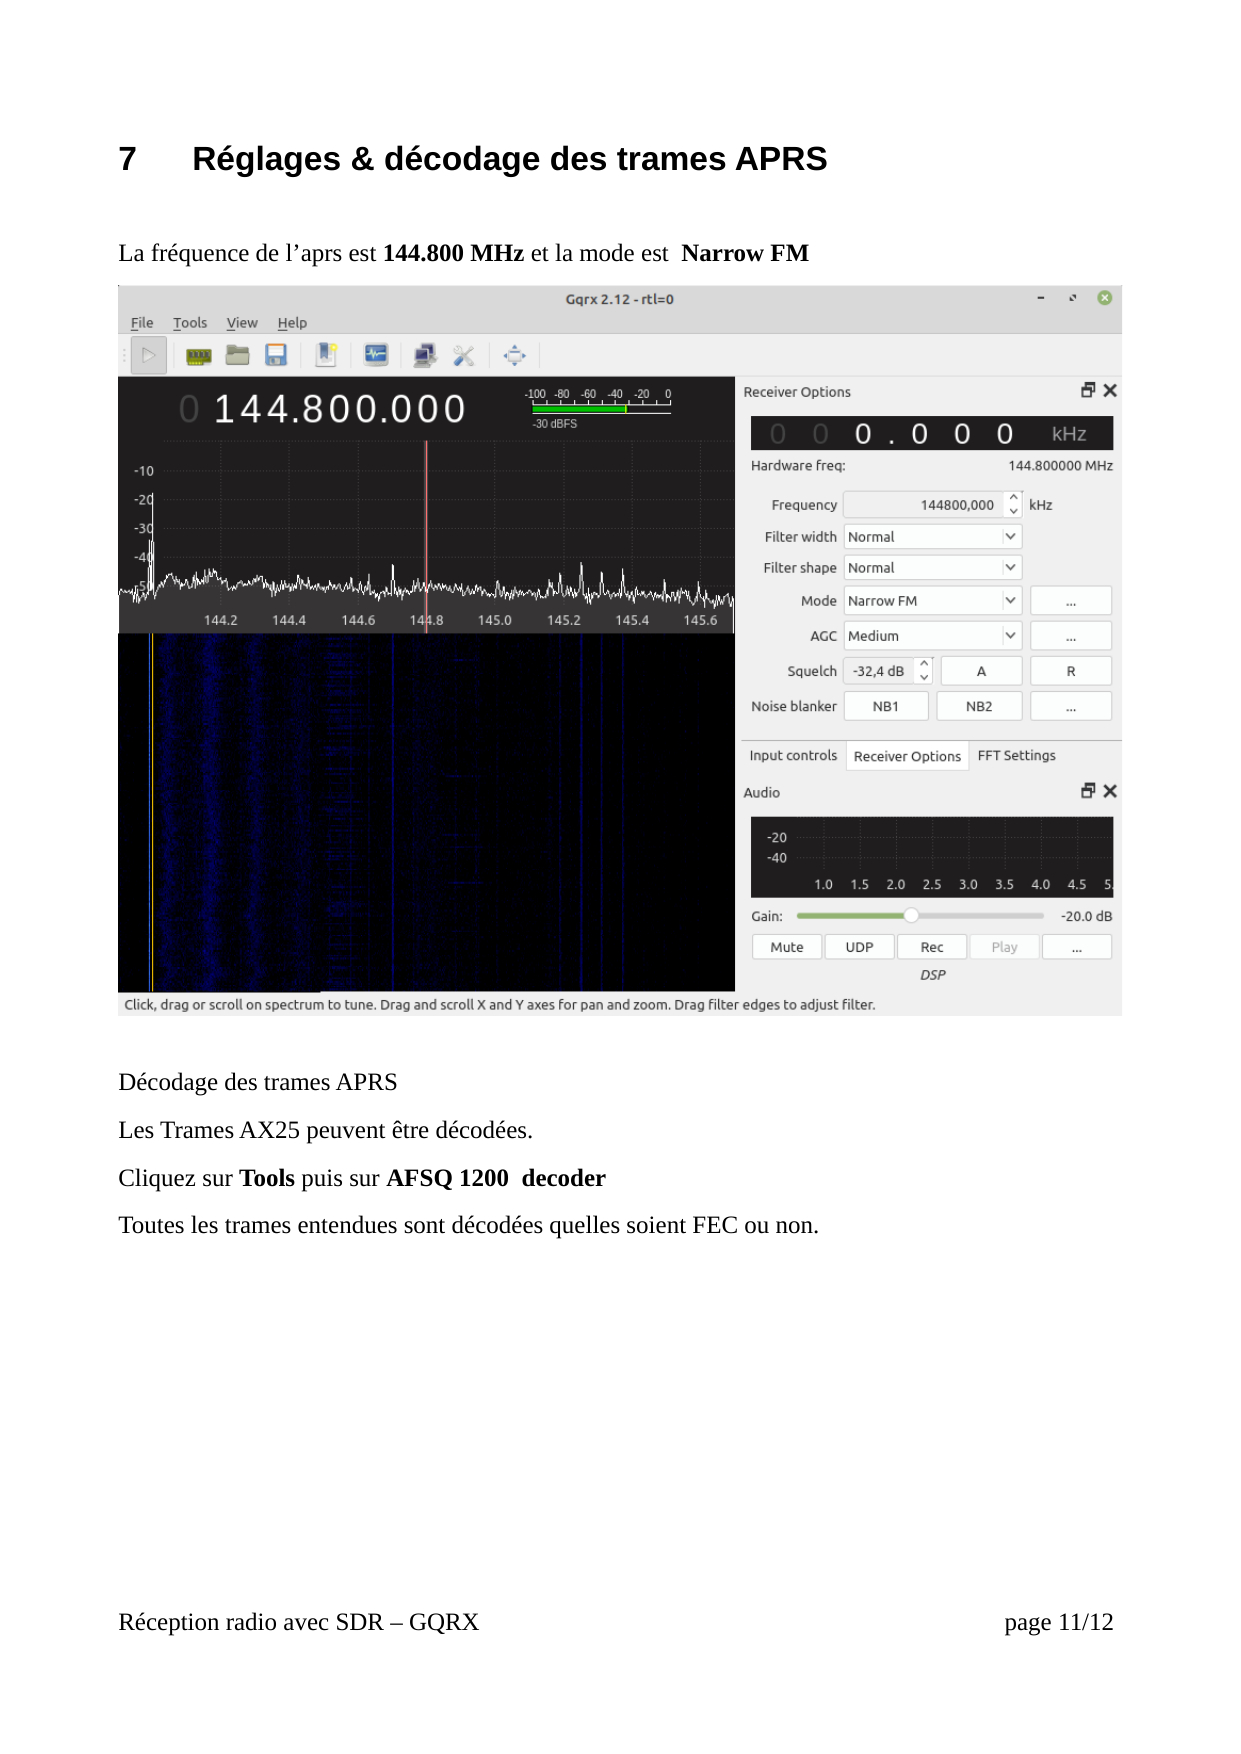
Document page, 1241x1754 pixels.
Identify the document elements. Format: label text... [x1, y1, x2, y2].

text Toutes les trames entendues sont décodées quelles soient FEC ou non. [118, 1210, 1122, 1239]
text Décodage des trames APRS [118, 1067, 1122, 1096]
picture [118, 285, 1123, 1016]
subtitle Réglages & décodage des trames APRS [118, 139, 1122, 178]
text La fréquence de l’aprs est 144.800 MHz et la mode est Narrow FM [118, 238, 1122, 266]
text Cliquez sur Tools puis sur AFSQ 1200 decoder [118, 1163, 1122, 1191]
text Les Trames AX25 peuvent être décodées. [118, 1115, 1122, 1144]
